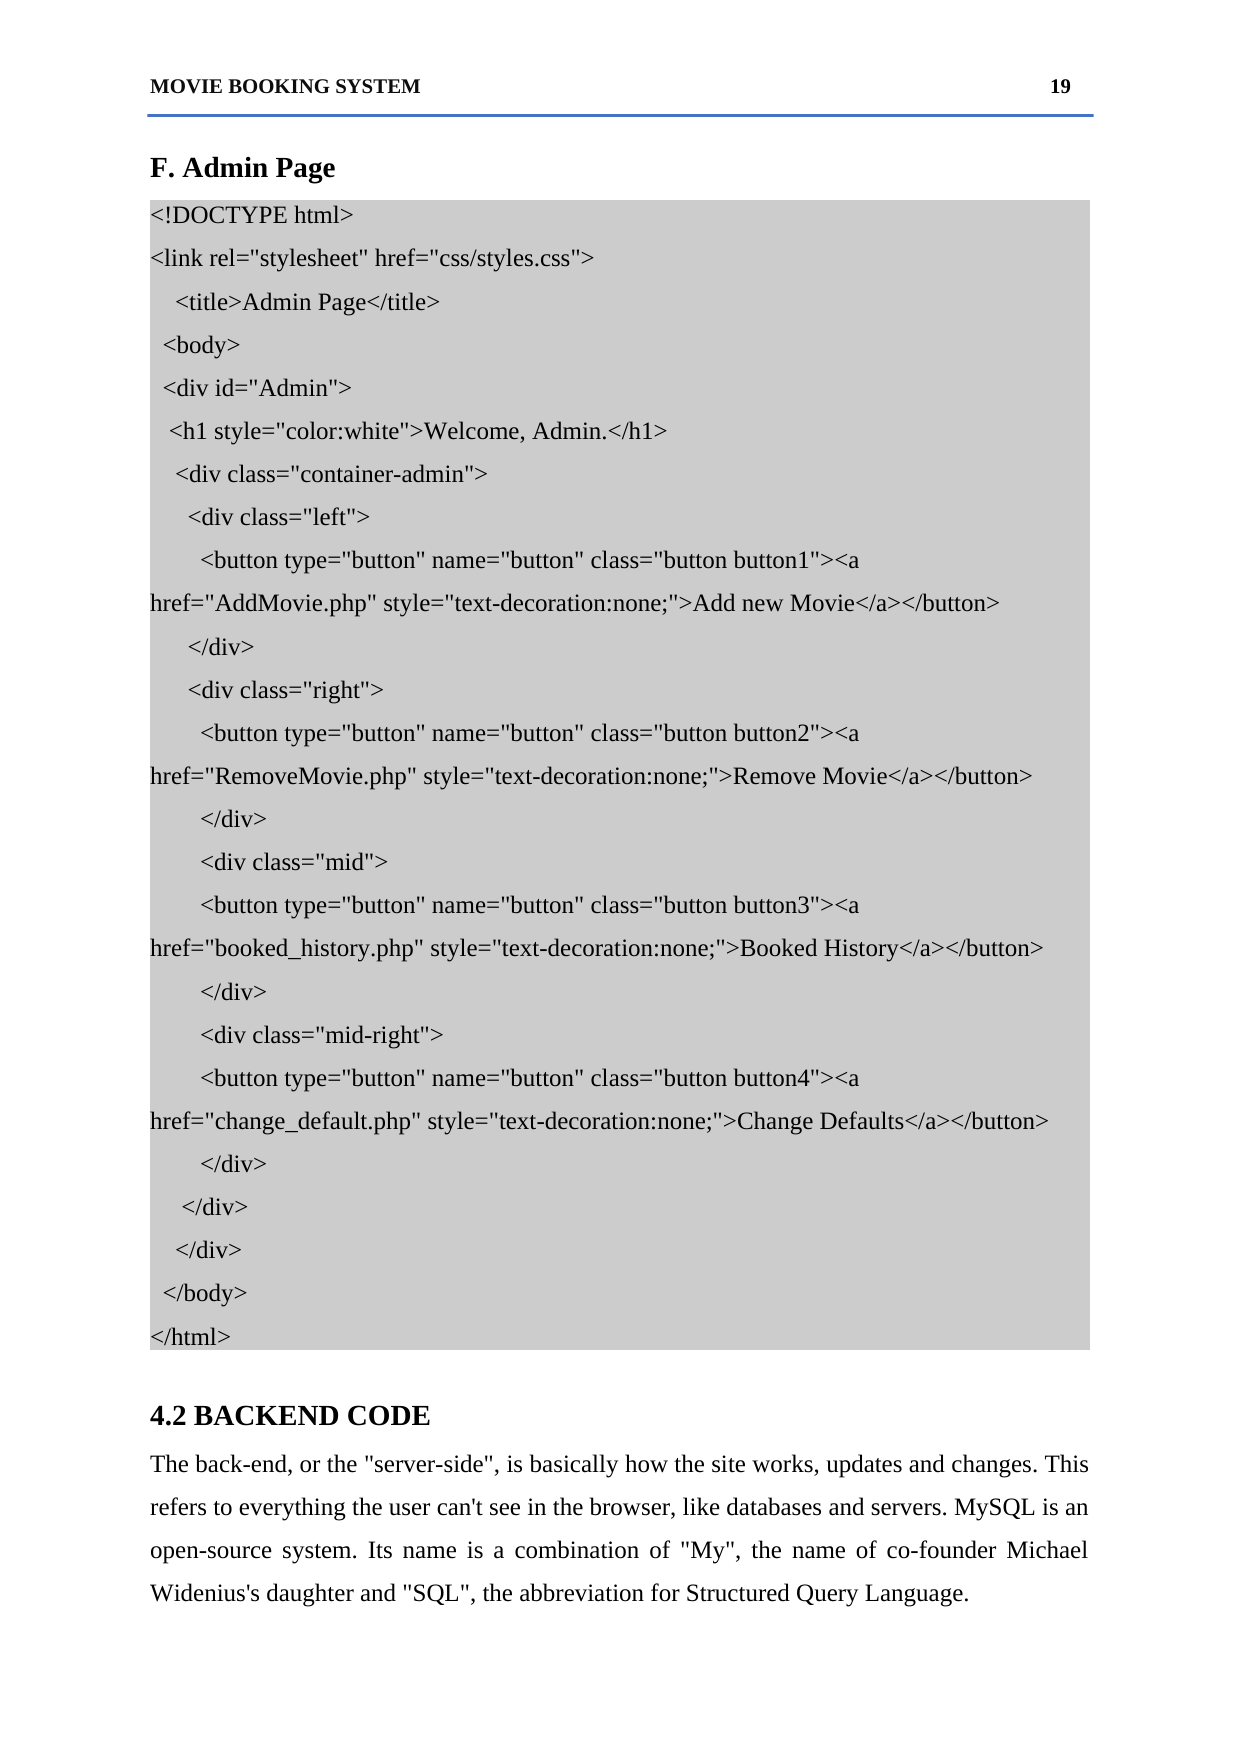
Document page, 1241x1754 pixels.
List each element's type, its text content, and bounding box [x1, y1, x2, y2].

text The back-end, or the "server-side", is basically how the site works, updates and changes. This refers to everything the user can't see in the browser, like databases and servers. MySQL is an open-source system. Its name is a combination of "My", the name of co-founder Michael Widenius's daughter and "SQL", the abbreviation for Structured Query Language. [150, 1449, 1090, 1607]
text F. Admin Page [150, 150, 1090, 184]
text <button type="button" name="button" class="button button4"><a href="change_default.php" style="text-decoration:none;">Change Defaults</a></button> [150, 1063, 1090, 1135]
text <button type="button" name="button" class="button button1"><a href="AddMovie.php" style="text-decoration:none;">Add new Movie</a></button> [150, 545, 1090, 617]
text <div class="mid"> [150, 847, 1090, 876]
text </body> [150, 1278, 1090, 1307]
text </div> [150, 1192, 1090, 1221]
text <h1 style="color:white">Welcome, Admin.</h1> [150, 416, 1090, 445]
text </html> [150, 1322, 1090, 1350]
text <link rel="stylesheet" href="css/styles.css"> [150, 243, 1090, 272]
text <!DOCTYPE html> [150, 200, 1090, 229]
text <button type="button" name="button" class="button button3"><a href="booked_history.php" style="text-decoration:none;">Booked History</a></button> [150, 890, 1090, 962]
text </div> [150, 977, 1090, 1005]
text </div> [150, 1149, 1090, 1178]
text </div> [150, 1235, 1090, 1264]
text </div> [150, 632, 1090, 660]
text <title>Admin Page</title> [150, 287, 1090, 315]
text <div id="Admin"> [150, 373, 1090, 402]
text 4.2 BACKEND CODE [150, 1398, 1090, 1432]
text <div class="right"> [150, 675, 1090, 703]
text <div class="left"> [150, 502, 1090, 531]
text <div class="container-admin"> [150, 459, 1090, 488]
text <div class="mid-right"> [150, 1020, 1090, 1048]
text <button type="button" name="button" class="button button2"><a href="RemoveMovie.php" style="text-decoration:none;">Remove Movie</a></button> [150, 718, 1090, 790]
text </div> [150, 804, 1090, 833]
text <body> [150, 330, 1090, 358]
